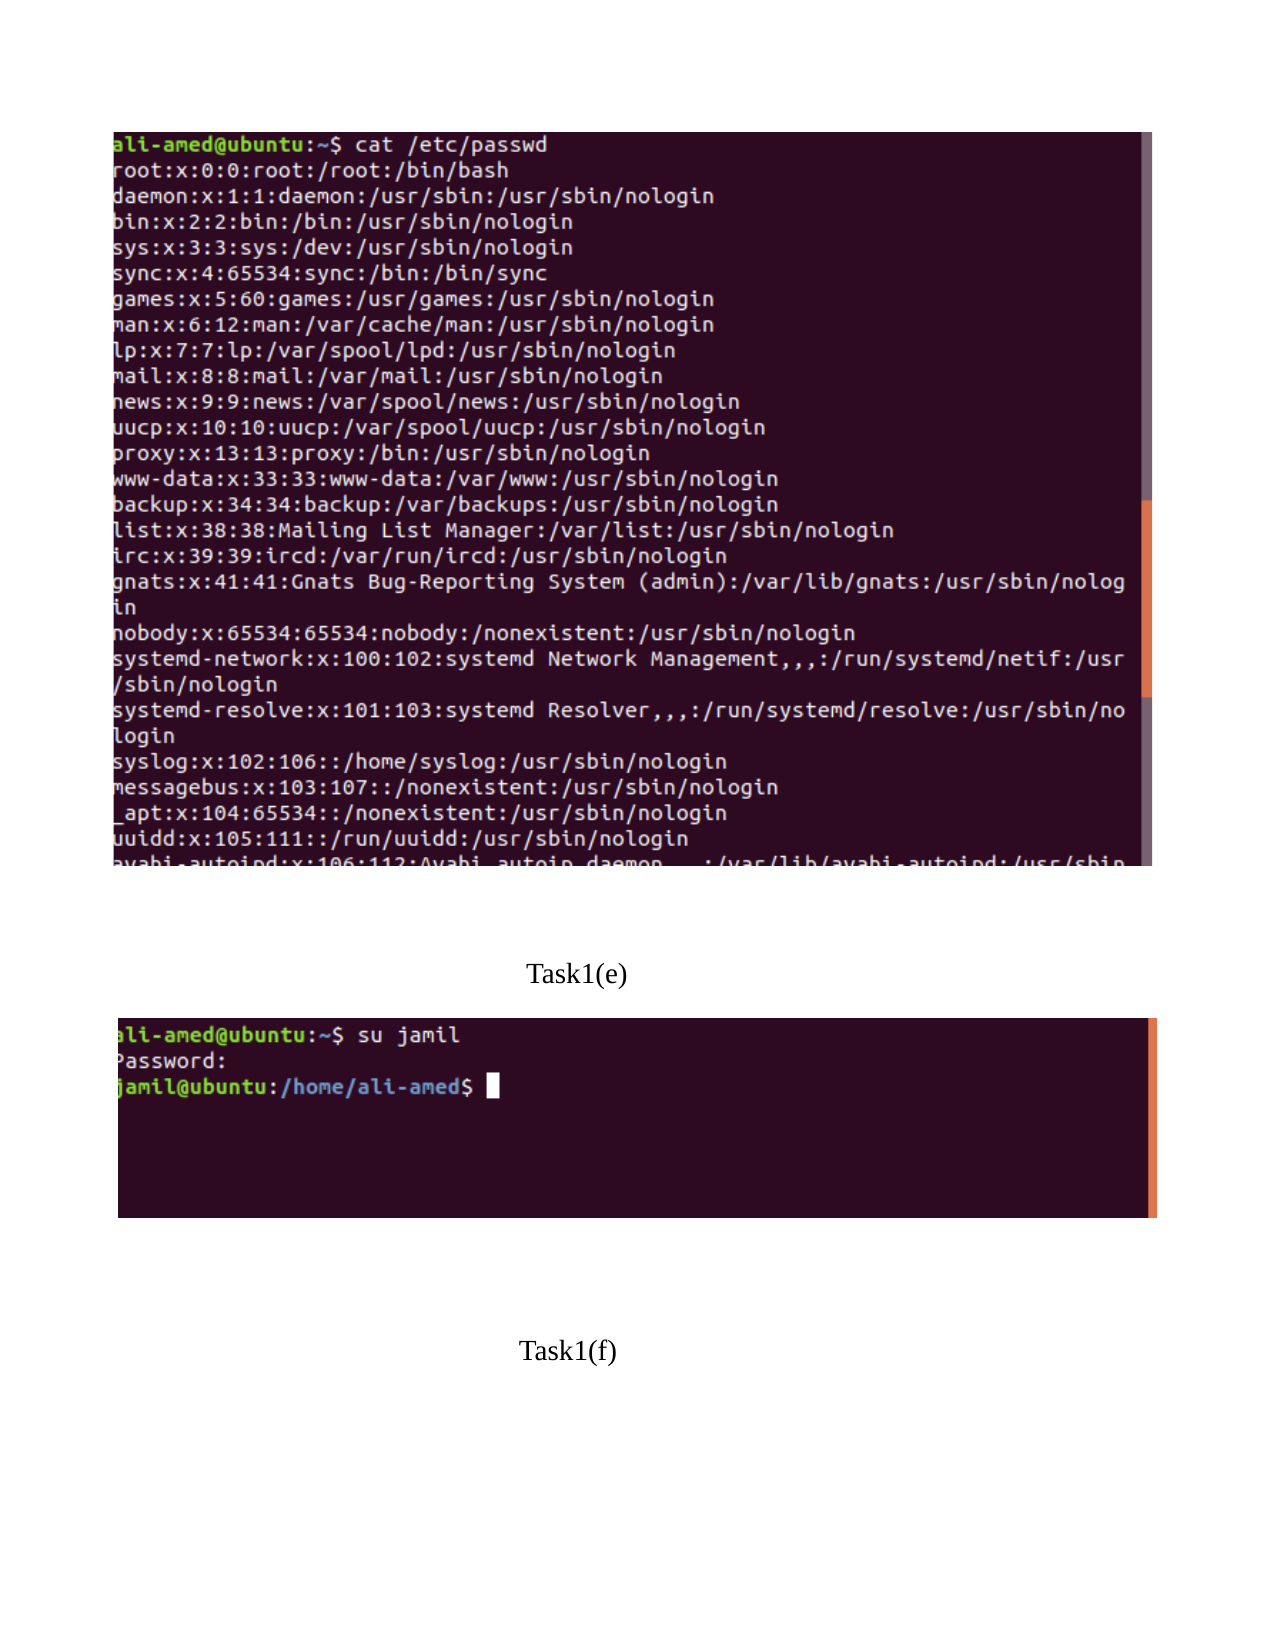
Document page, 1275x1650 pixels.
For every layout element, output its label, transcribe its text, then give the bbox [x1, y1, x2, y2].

text Task1(f) [118, 1333, 1157, 1366]
text Task1(e) [118, 956, 1157, 990]
picture [118, 1018, 1157, 1218]
picture [113, 132, 1153, 866]
